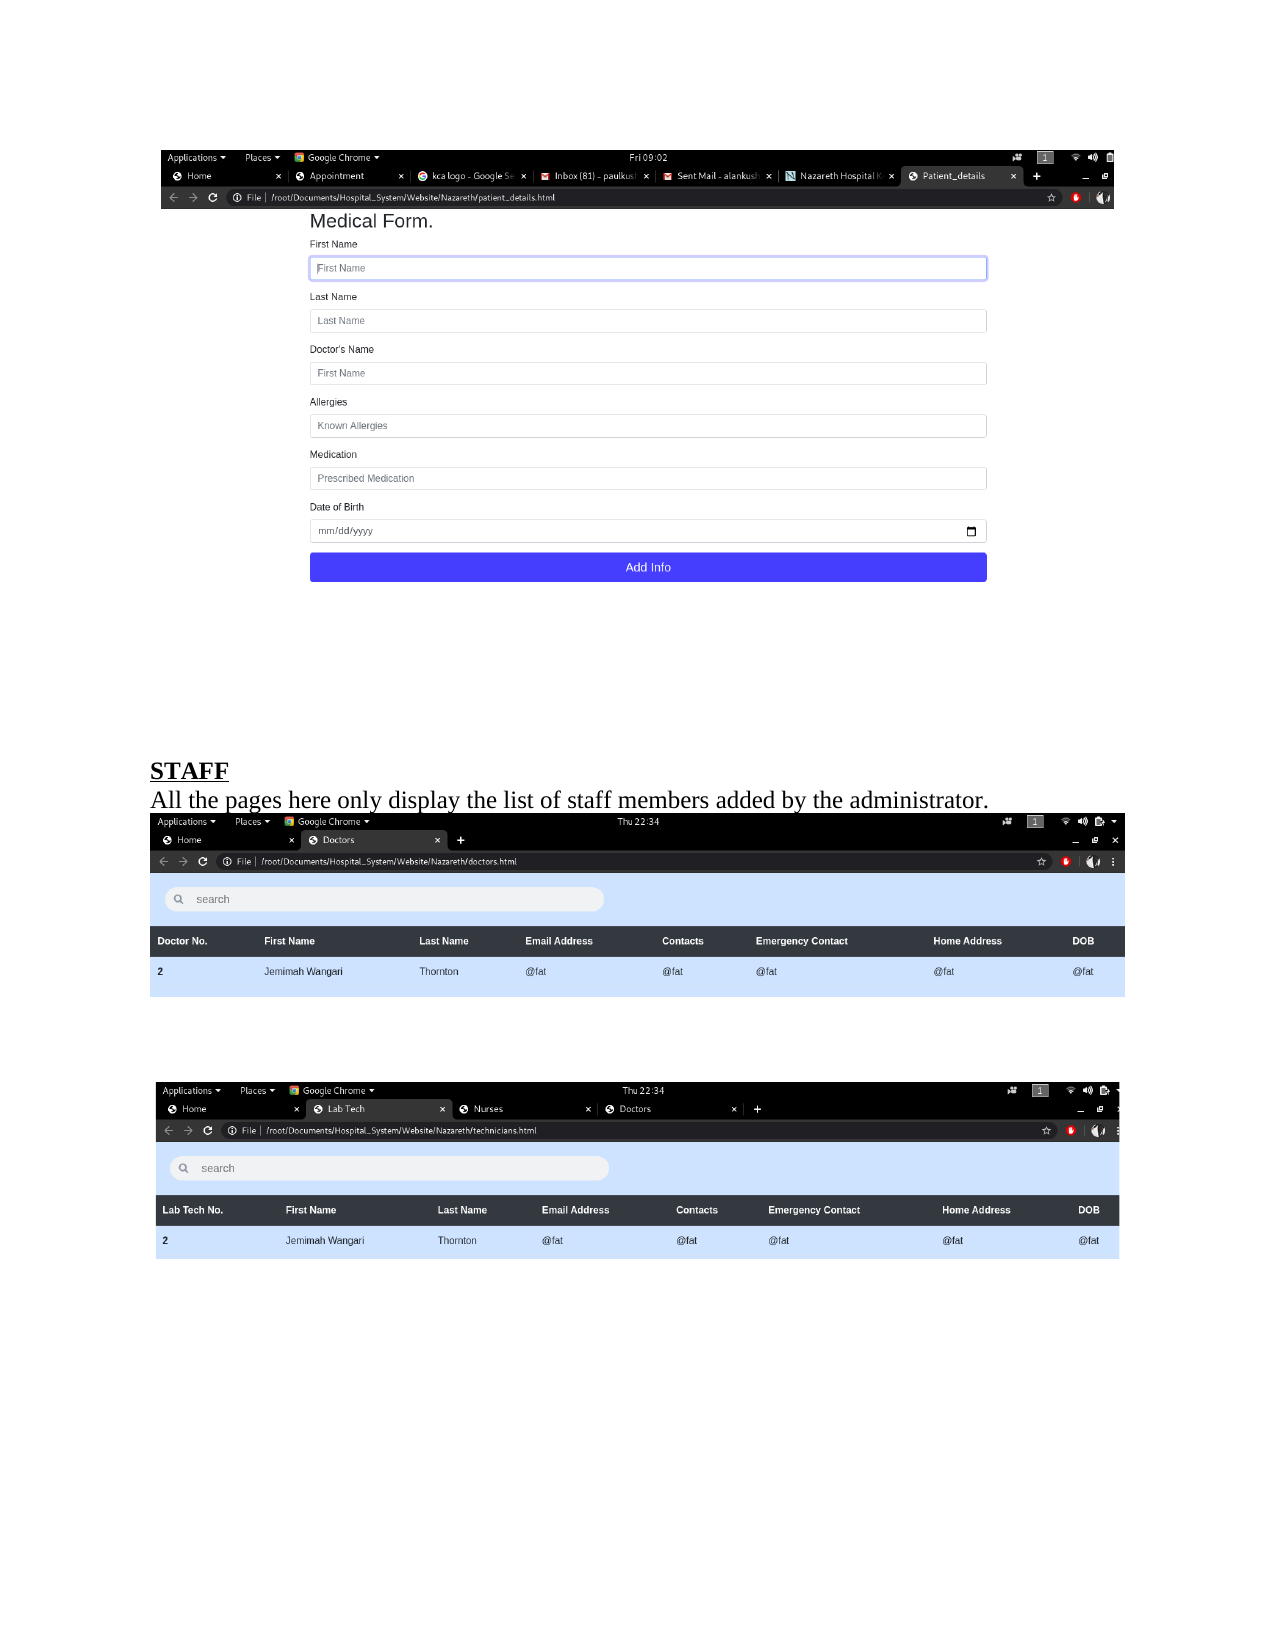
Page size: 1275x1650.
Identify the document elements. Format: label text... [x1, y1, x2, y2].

text STAFF [150, 756, 1125, 785]
picture [161, 150, 1114, 613]
text All the pages here only display the list of staff members added by the administrator. [150, 785, 1125, 813]
